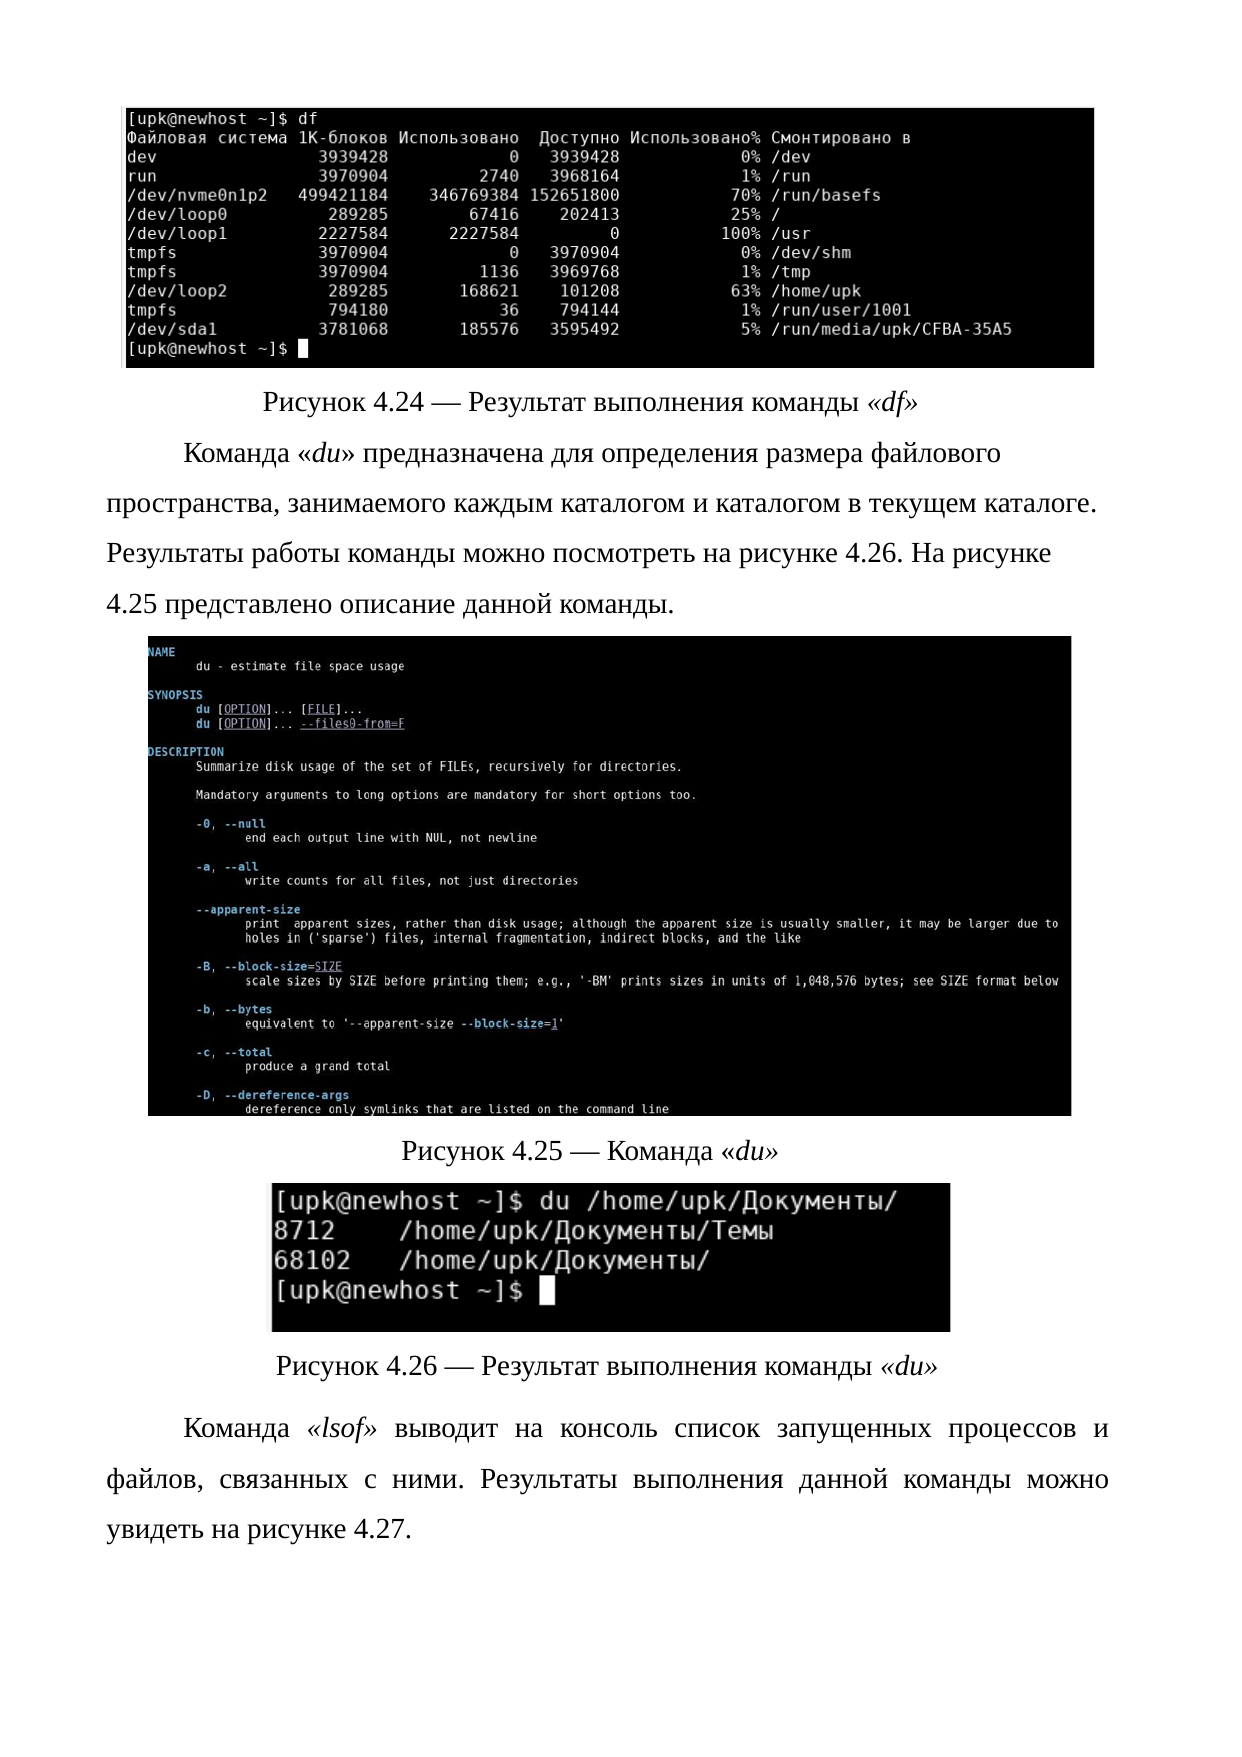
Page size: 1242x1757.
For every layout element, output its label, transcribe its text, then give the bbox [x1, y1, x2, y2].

picture [121, 106, 1095, 368]
picture [145, 636, 1072, 1116]
text Рисунок 4.24 — Результат выполнения команды «df» [116, 106, 1023, 418]
text Команда «lsof» выводит на консоль список запущенных процессов и файлов, связанных с ними. Результаты выполнения данной команды можно увидеть на рисунке 4.27. [106, 1411, 1110, 1545]
text Рисунок 4.26 — Результат выполнения команды «du» [106, 1195, 1110, 1382]
picture [266, 1183, 951, 1332]
text Команда «du» предназначена для определения размера файлового пространства, занимаемого каждым каталогом и каталогом в текущем каталоге. Результаты работы команды можно посмотреть на рисунке 4.26. На рисунке 4.25 представлено описание данной команды. [106, 435, 1110, 619]
text Рисунок 4.25 — Команда «du» [116, 636, 1022, 1166]
